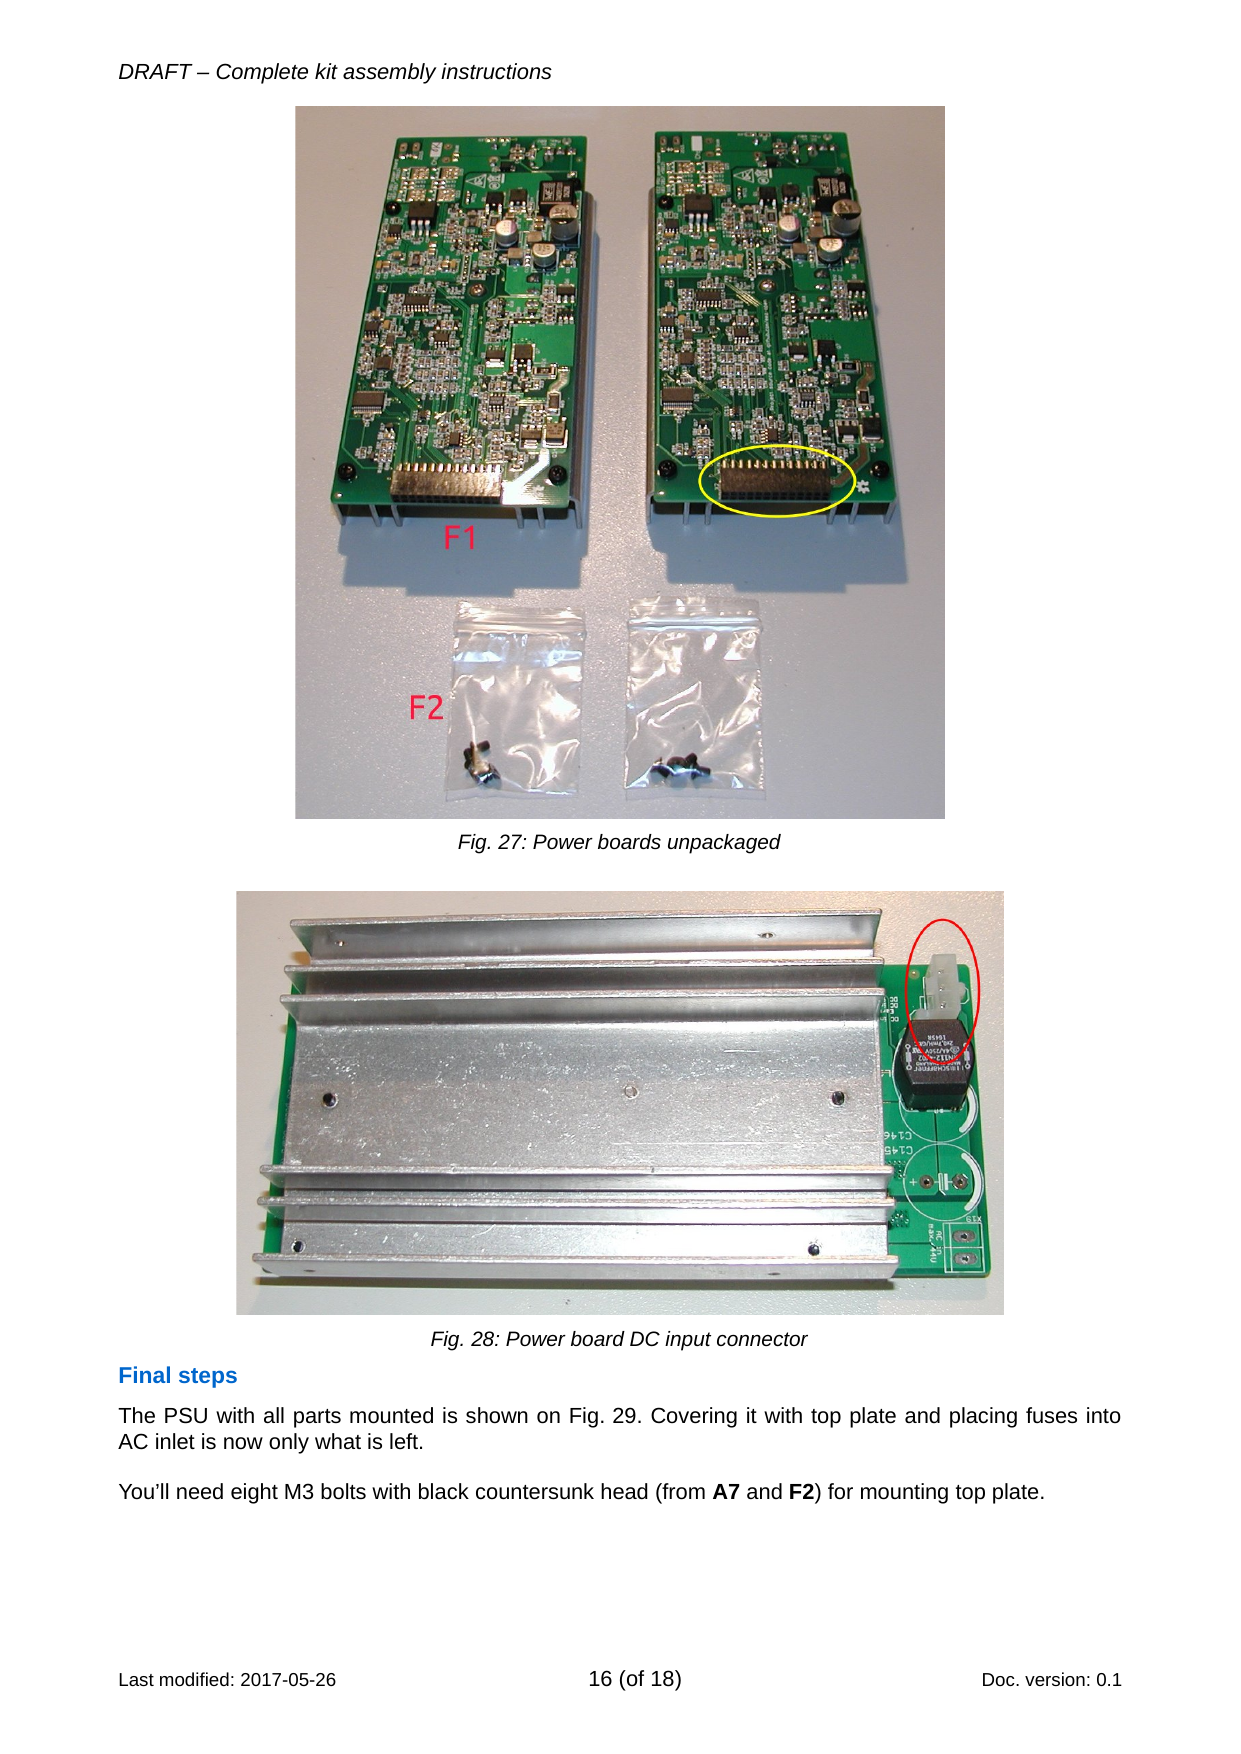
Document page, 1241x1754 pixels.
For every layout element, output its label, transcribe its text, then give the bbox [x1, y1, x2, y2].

text The PSU with all parts mounted is shown on Fig. 29. Covering it with top plate and placing fuses into AC inlet is now only what is left. [118, 1403, 1122, 1454]
list Fig. 28: Power board DC input connector [236, 1315, 1004, 1350]
subtitle Final steps [118, 917, 1122, 1388]
text Fig. 27: Power boards unpackaged [295, 819, 945, 854]
picture [236, 891, 1004, 1315]
picture [295, 106, 945, 819]
text You’ll need eight M3 bolts with black countersunk head (from A7 and F2) for mounting top plate. [118, 1479, 1122, 1504]
